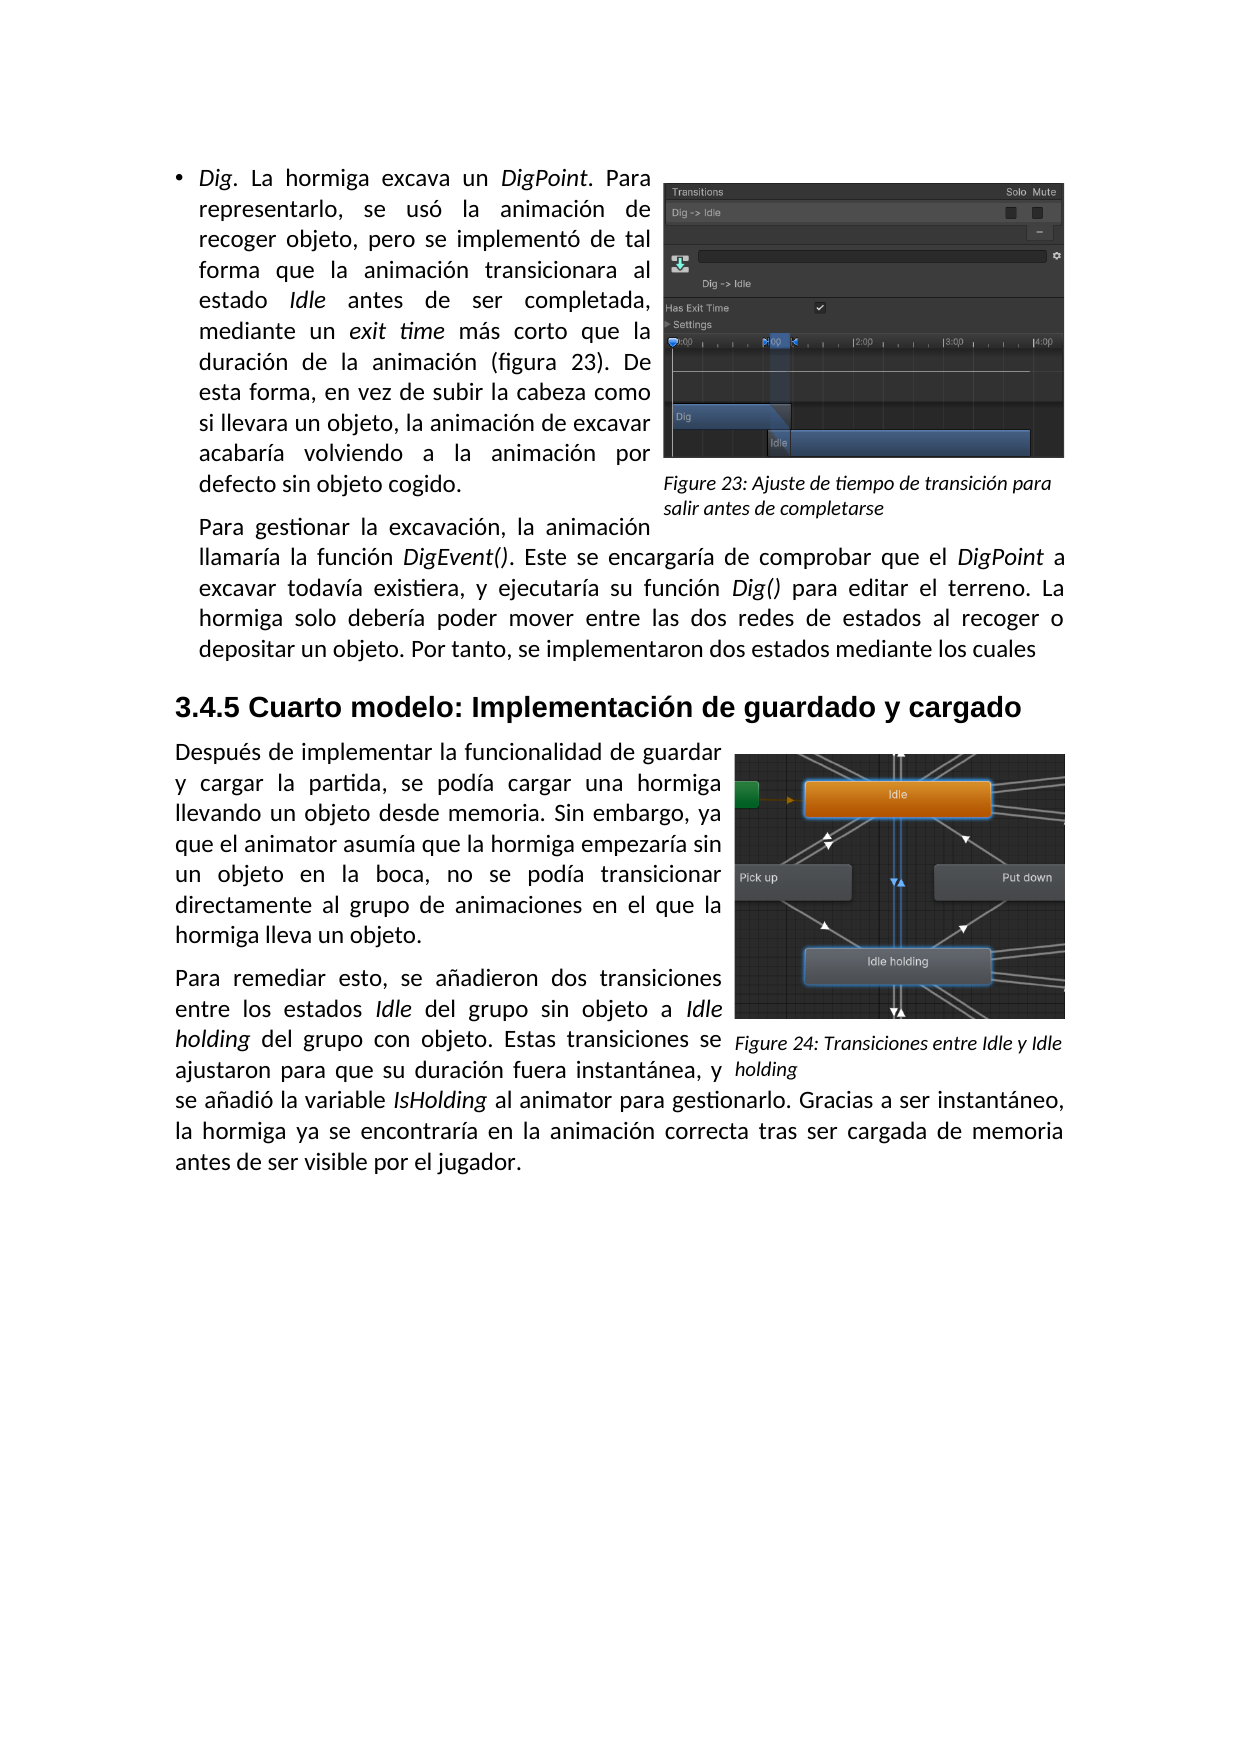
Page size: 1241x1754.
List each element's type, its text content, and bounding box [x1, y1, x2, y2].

picture [663, 183, 1065, 458]
picture [734, 754, 1065, 1019]
text Después de implementar la funcionalidad de guardar y cargar la partida, se podía cargar una hormiga llevando un objeto desde memoria. Sin embargo, ya que el animator asumía que la hormiga empezaría sin un objeto en la boca, no se podía transicionar directamente al grupo de animaciones en el que la hormiga lleva un objeto. [175, 736, 1065, 950]
text Para remediar esto, se añadieron dos transiciones entre los estados Idle del grupo sin objeto a Idle holding del grupo con objeto. Estas transiciones se ajustaron para que su duración fuera instantánea, y se añadió la variable IsHolding al animator para gestionarlo. Gracias a ser instantáneo, la hormiga ya se encontraría en la animación correcta tras ser cargada de memoria antes de ser visible por el jugador. [175, 963, 1065, 1176]
list Dig. La hormiga excava un DigPoint. Para representarlo, se usó la animación de recoger objeto, pero se implementó de tal forma que la animación transicionara al estado Idle antes de ser completada, mediante un exit time más corto que la duración de la animación (figura 23). De esta forma, en vez de subir la cabeza como si llevara un objeto, la animación de excavar acabaría volviendo a la animación por defecto sin objeto cogido. [175, 162, 1065, 498]
text Figure 24: Transiciones entre Idle y Idle holding [734, 1019, 1065, 1081]
list Figure 23: Ajuste de tiempo de transición para salir antes de completarse [663, 458, 1064, 521]
subtitle Cuarto modelo: Implementación de guardado y cargado [175, 690, 1065, 724]
list Para gestionar la excavación, la animación llamaría la función DigEvent(). Este se encargaría de comprobar que el DigPoint a excavar todavía existiera, y ejecutaría su función Dig() para editar el terreno. La hormiga solo debería poder mover entre las dos redes de estados al recoger o depositar un objeto. Por tanto, se implementaron dos estados mediante los cuales [175, 511, 1065, 663]
